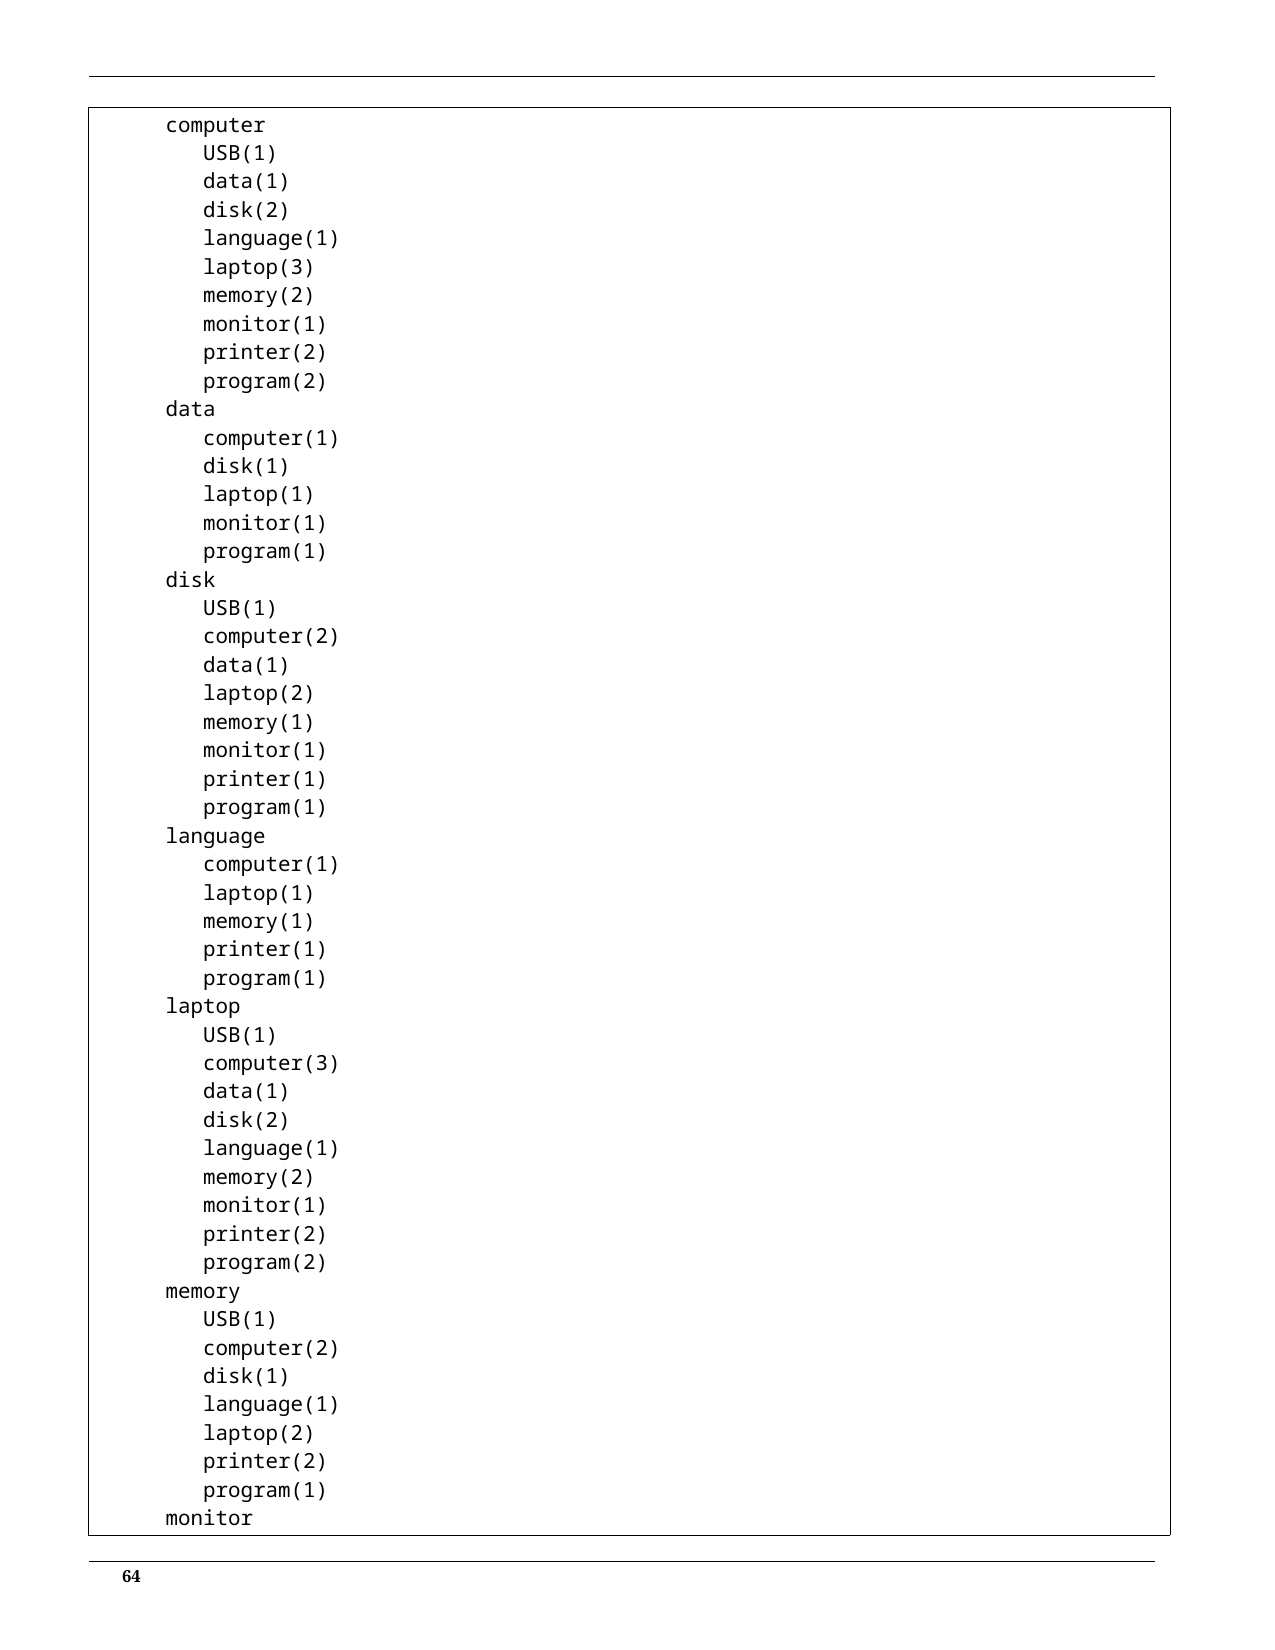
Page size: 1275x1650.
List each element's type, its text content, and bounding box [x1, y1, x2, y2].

table_header computer USB(1) data(1) disk(2) language(1) laptop(3) memory(2) monitor(1) printer(2) program(2) data computer(1) disk(1) laptop(1) monitor(1) program(1) disk USB(1) computer(2) data(1) laptop(2) memory(1) monitor(1) printer(1) program(1) language computer(1) laptop(1) memory(1) printer(1) program(1) laptop USB(1) computer(3) data(1) disk(2) language(1) memory(2) monitor(1) printer(2) program(2) memory USB(1) computer(2) disk(1) language(1) laptop(2) printer(2) program(1) monitor [89, 108, 1170, 1535]
